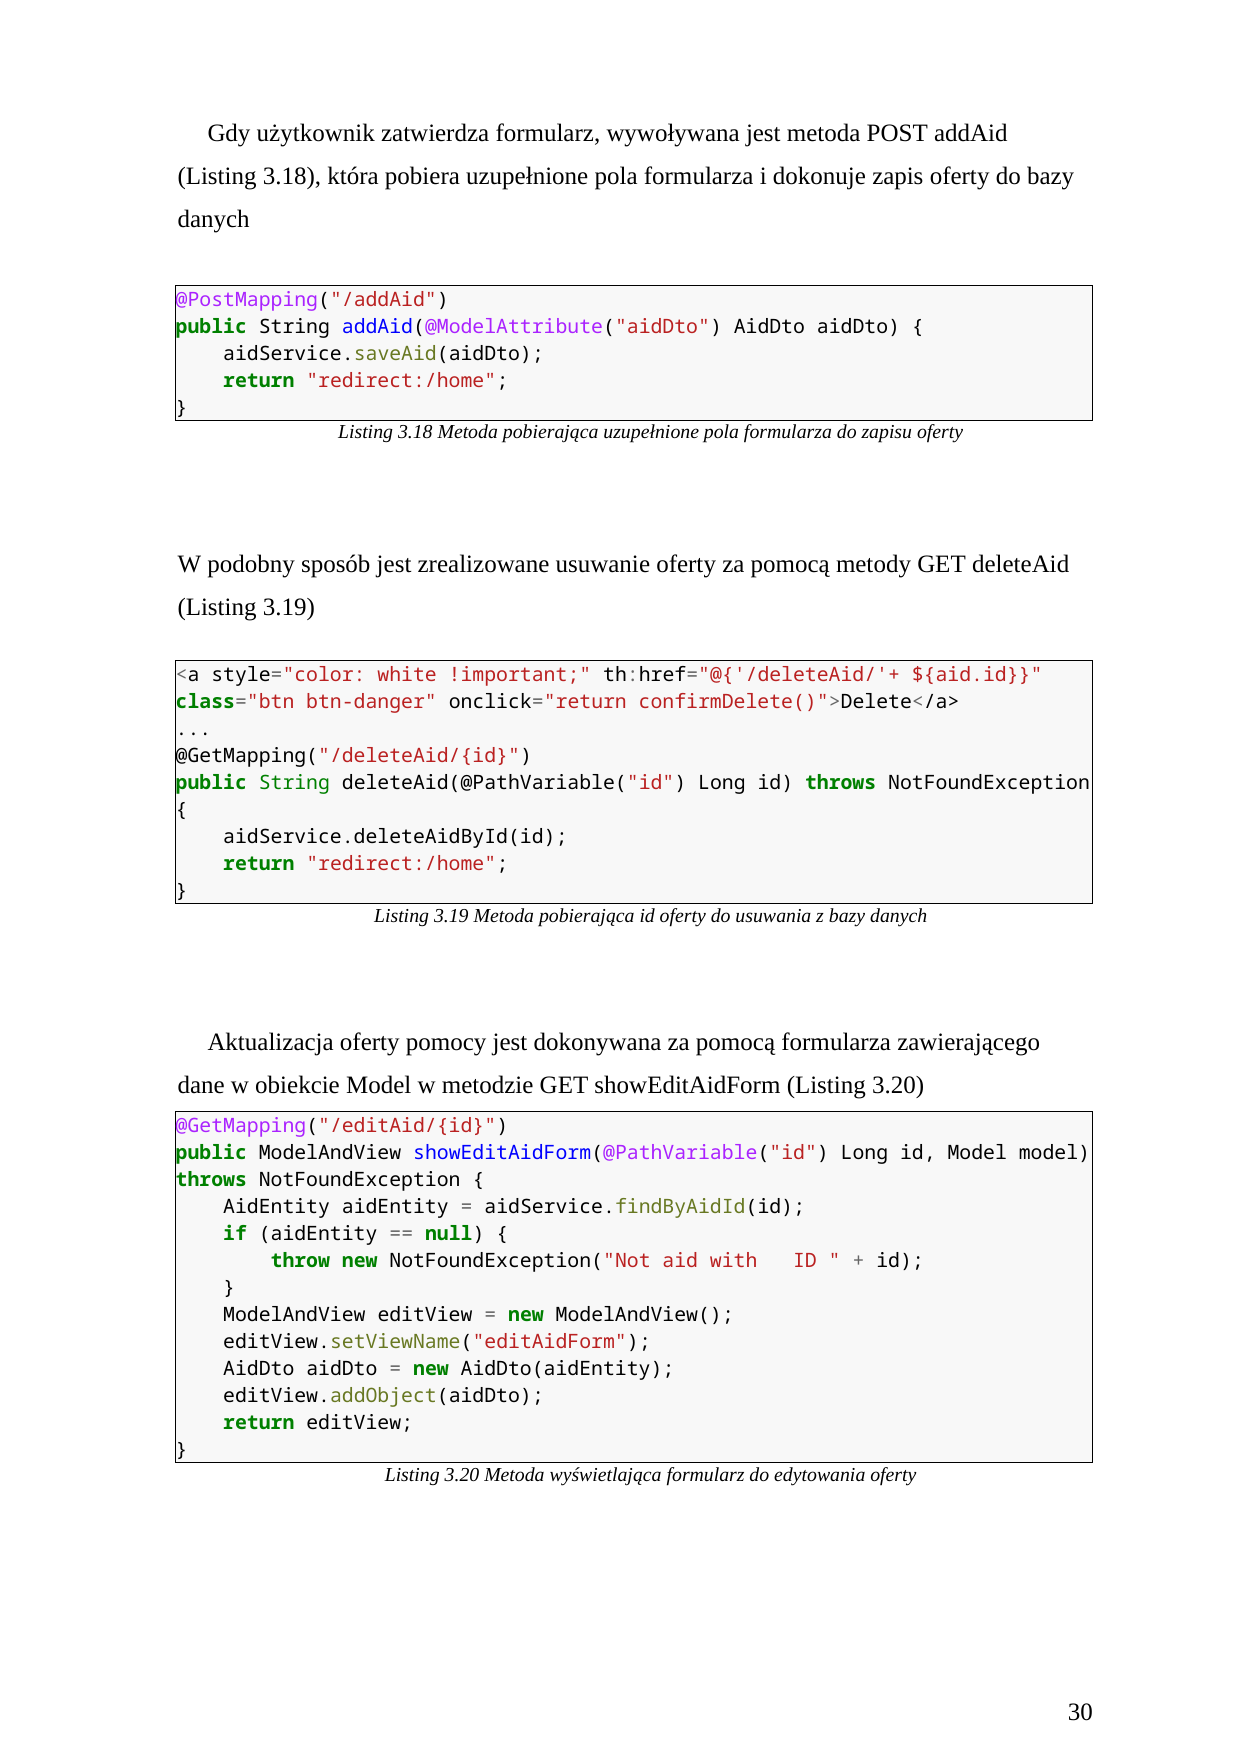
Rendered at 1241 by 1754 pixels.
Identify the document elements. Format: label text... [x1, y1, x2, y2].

text Listing 3.18 Metoda pobierająca uzupełnione pola formularza do zapisu oferty [179, 421, 1093, 443]
text Gdy użytkownik zatwierdza formularz, wywoływana jest metoda POST addAid (Listing 3.18), która pobiera uzupełnione pola formularza i dokonuje zapis oferty do bazy danych [177, 118, 1092, 233]
text Listing 3.19 Metoda pobierająca id oferty do usuwania z bazy danych [179, 904, 1093, 926]
text W podobny sposób jest zrealizowane usuwanie oferty za pomocą metody GET deleteAid (Listing 3.19) [177, 549, 1092, 621]
text Listing 3.20 Metoda wyświetlająca formularz do edytowania oferty [179, 1463, 1093, 1485]
text Aktualizacja oferty pomocy jest dokonywana za pomocą formularza zawierającego dane w obiekcie Model w metodzie GET showEditAidForm (Listing 3.20) [177, 1027, 1092, 1099]
